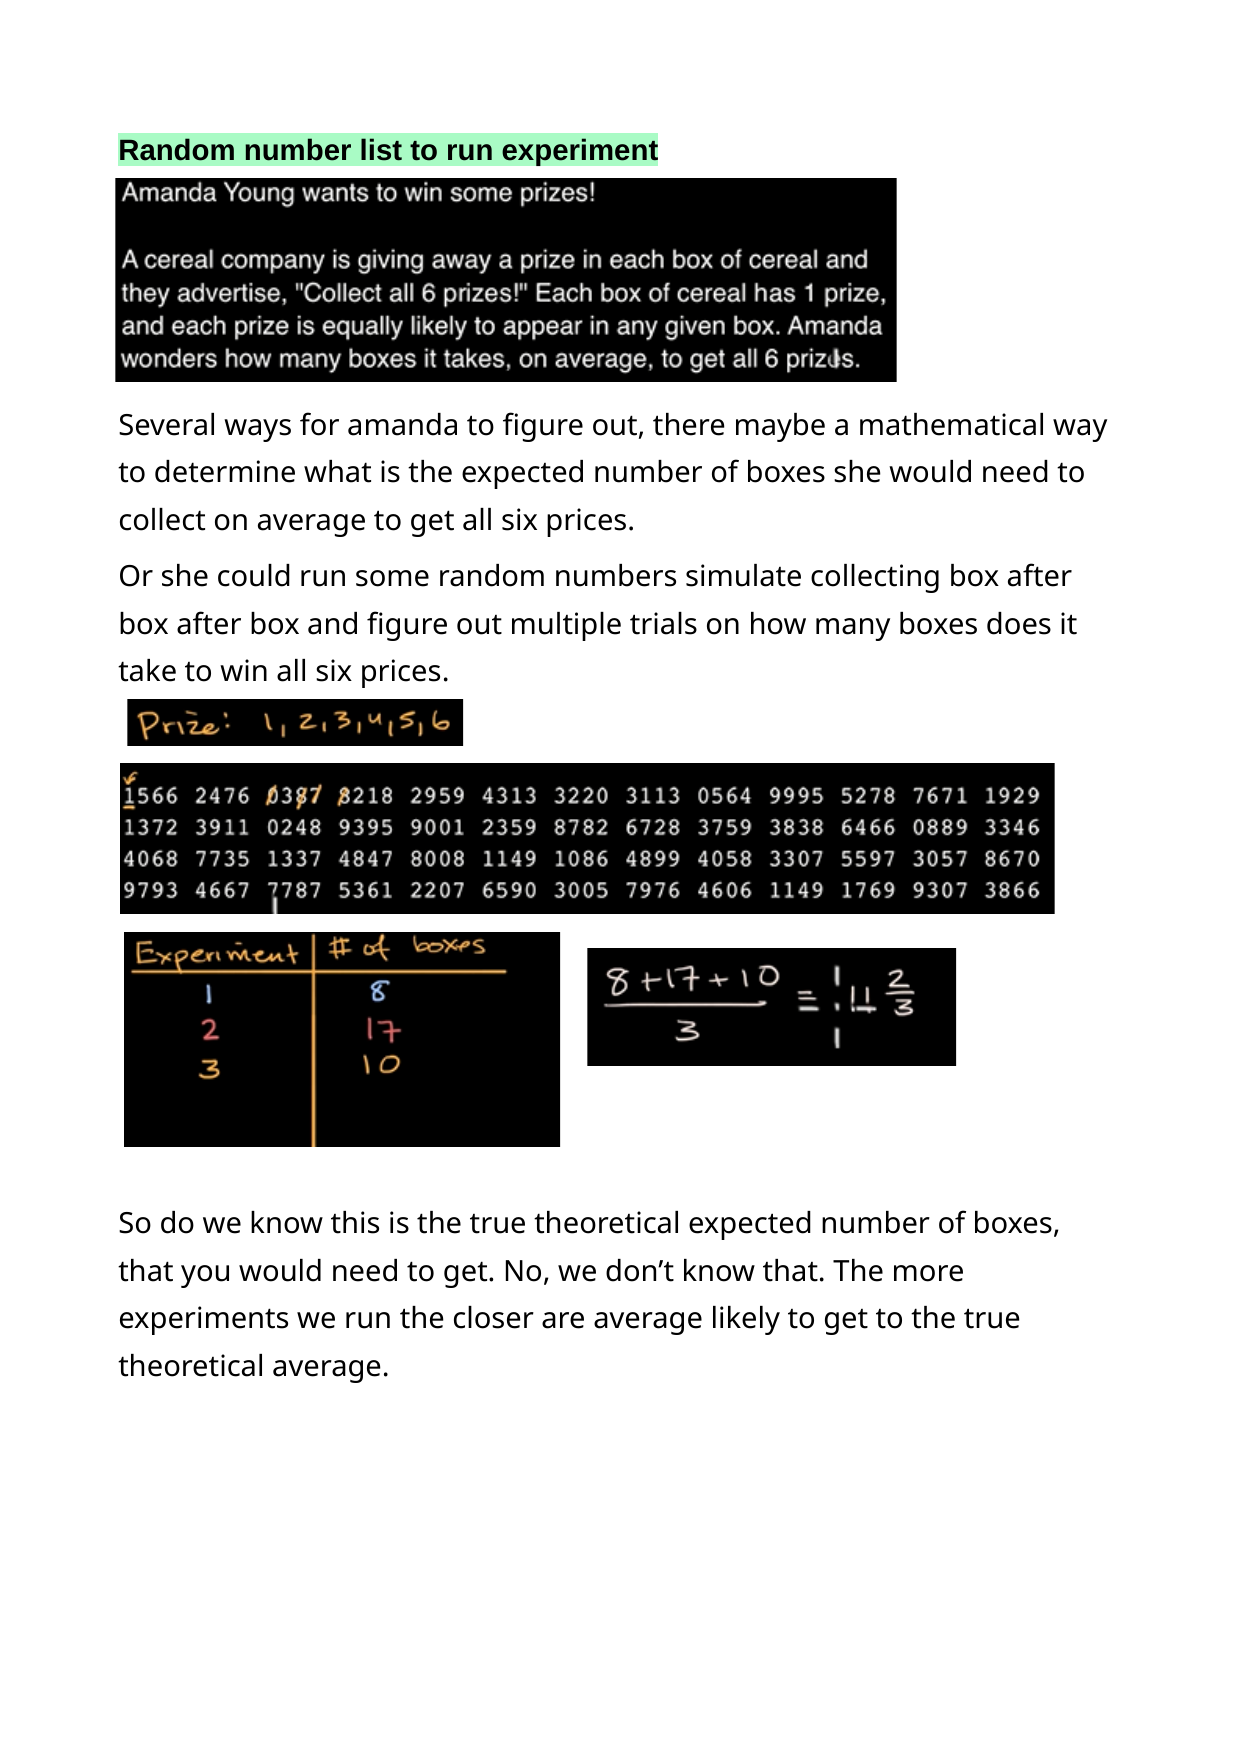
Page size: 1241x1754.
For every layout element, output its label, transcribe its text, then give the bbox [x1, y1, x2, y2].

picture [120, 763, 1055, 914]
text Or she could run some random numbers simulate collecting box after box after box and figure out multiple trials on how many boxes does it take to win all six prices. [118, 555, 1122, 690]
picture [124, 932, 561, 1147]
picture [115, 178, 897, 382]
picture [127, 699, 464, 746]
picture [587, 948, 957, 1066]
text Several ways for amanda to figure out, there maybe a mathematical way to determine what is the expected number of boxes she would need to collect on average to get all six prices. [118, 404, 1122, 539]
text So do we know this is the true theoretical expected number of boxes, that you would need to get. No, we don’t know that. The more experiments we run the closer are average likely to get to the true theoretical average. [118, 1202, 1122, 1385]
subtitle Random number list to run experiment [658, 133, 1122, 166]
